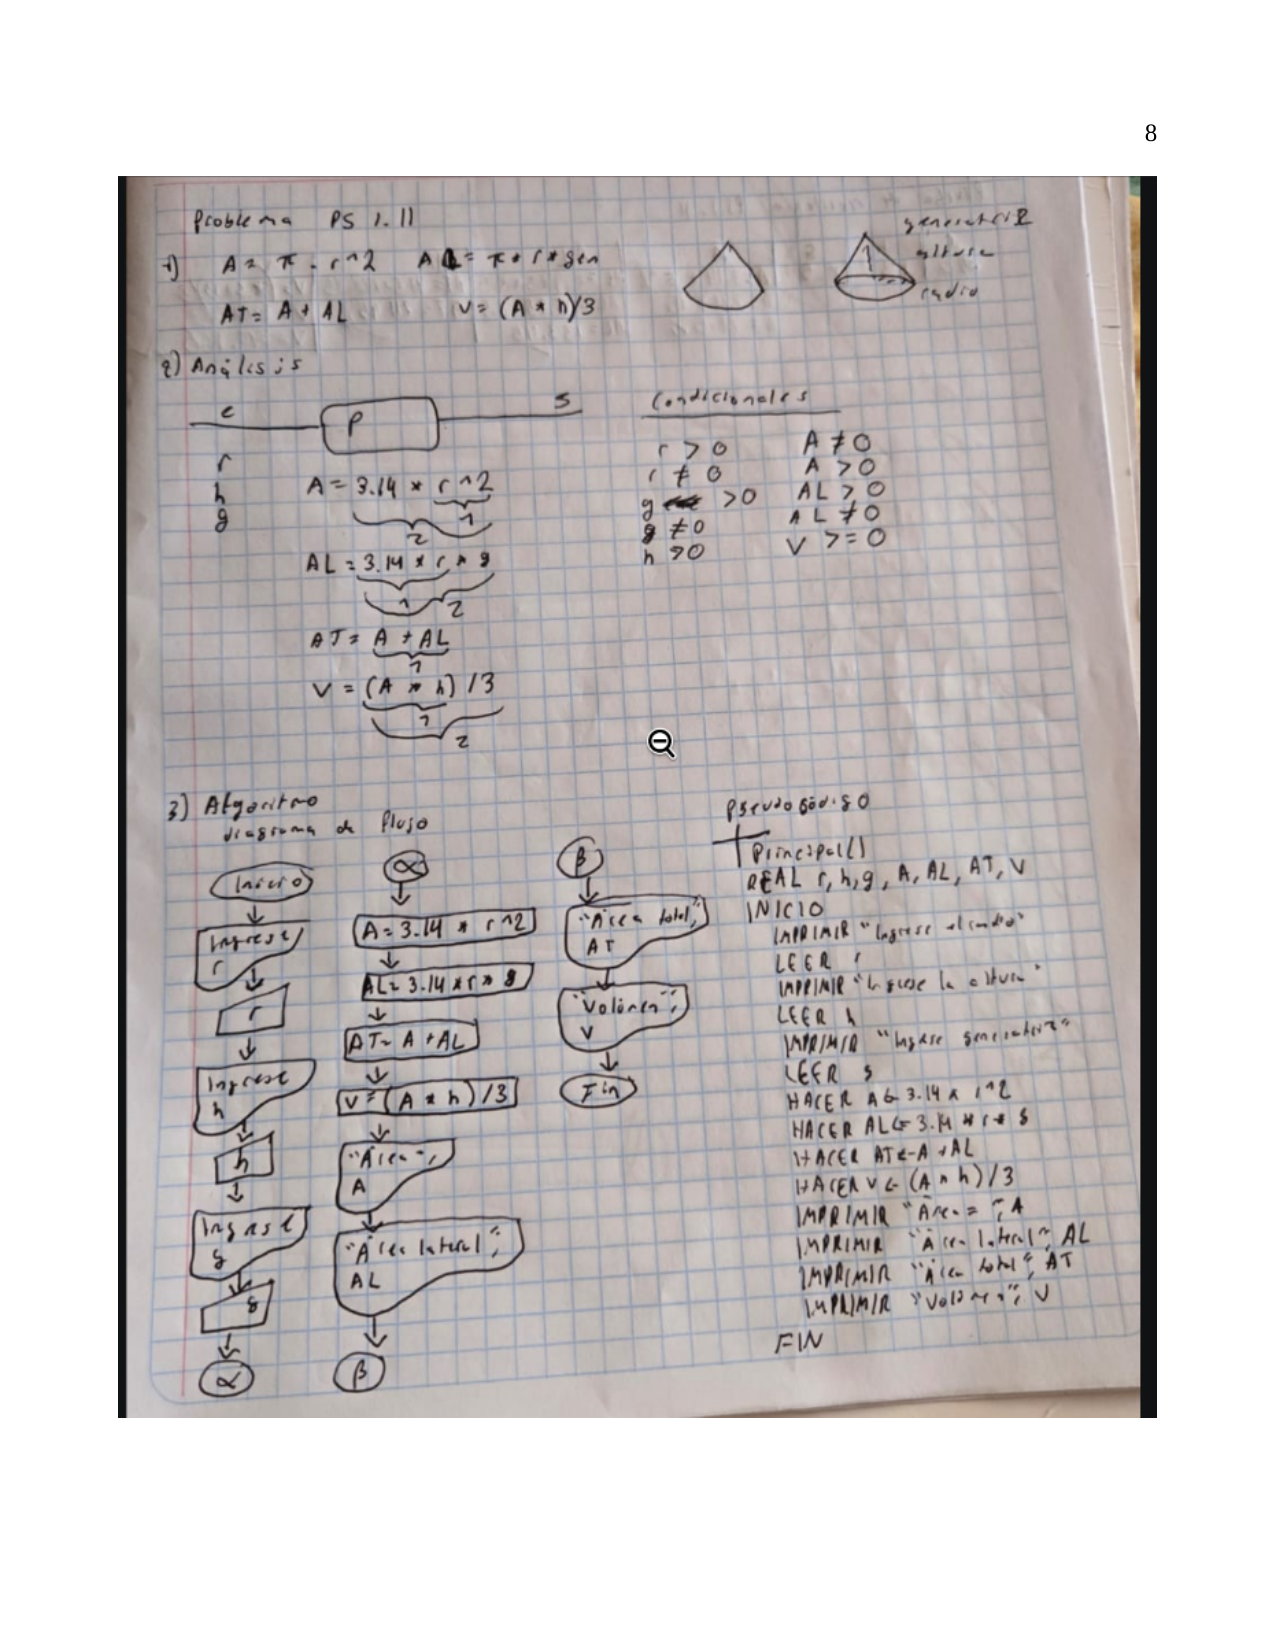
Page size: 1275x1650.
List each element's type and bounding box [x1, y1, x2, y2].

picture [118, 176, 1157, 1418]
